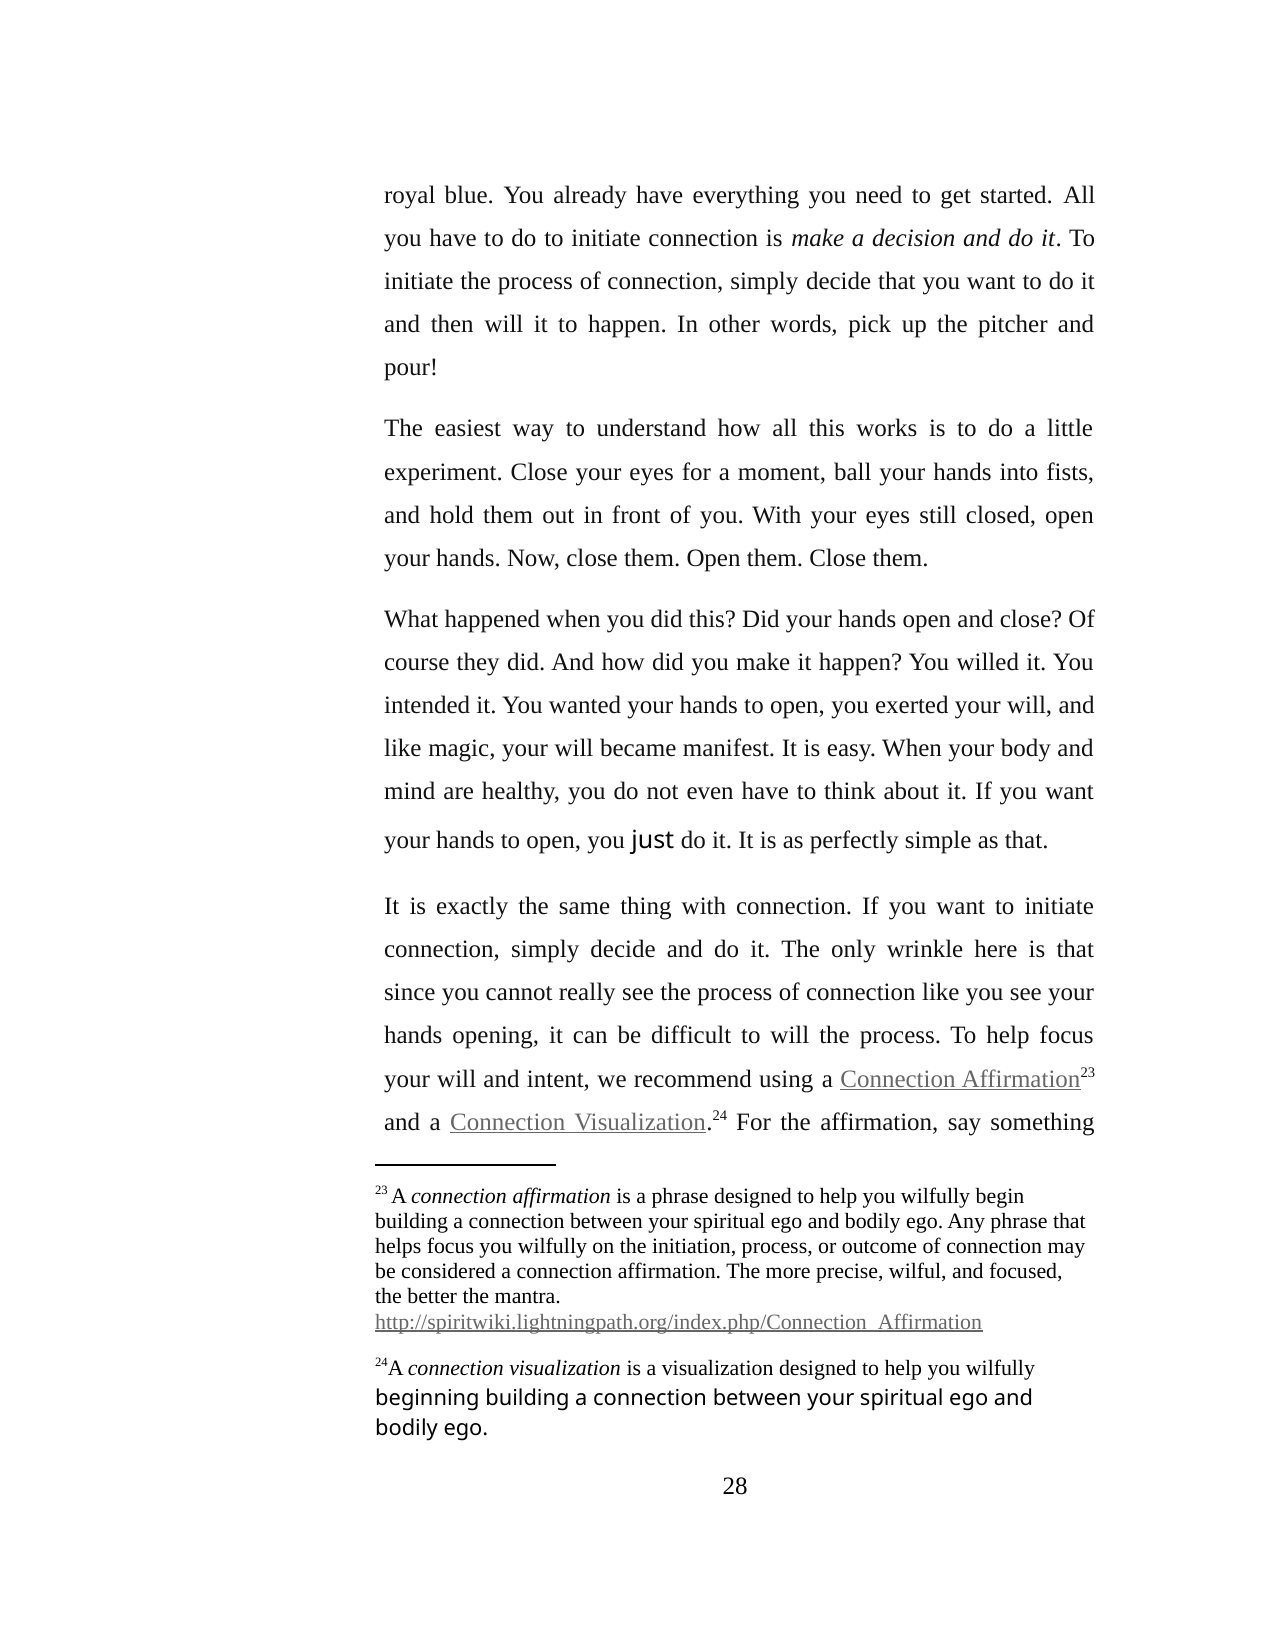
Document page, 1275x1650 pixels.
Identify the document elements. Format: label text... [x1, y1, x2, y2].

text A connection affirmation is a phrase designed to help you wilfully begin building a connection between your spiritual ego and bodily ego. Any phrase that helps focus you wilfully on the initiation, process, or outcome of connection may be considered a connection affirmation. The more precise, wilful, and focused, the better the mantra. http://spiritwiki.lightningpath.org/index.php/Connection_Affirmation [375, 1183, 1095, 1334]
text A connection visualization is a visualization designed to help you wilfully beginning building a connection between your spiritual ego and bodily ego. [375, 1352, 1095, 1441]
text It is exactly the same thing with connection. If you want to initiate connection, simply decide and do it. The only wrinkle here is that since you cannot really see the process of connection like you see your hands opening, it can be difficult to will the process. To help focus your will and intent, we recommend using a Connection Affirmation and a Connection Visualization. For the affirmation, say something [384, 891, 1095, 1136]
text royal blue. You already have everything you need to get started. All you have to do to initiate connection is make a decision and do it. To initiate the process of connection, simply decide that you want to do it and then will it to happen. In other words, pick up the pitcher and pour! [384, 180, 1095, 381]
text What happened when you did this? Did your hands open and close? Of course they did. And how did you make it happen? You willed it. You intended it. You wanted your hands to open, you exerted your will, and like magic, your will became manifest. It is easy. When your body and mind are healthy, you do not even have to think about it. If you want your hands to open, you just do it. It is as perfectly simple as that. [384, 604, 1095, 856]
text The easiest way to understand how all this works is to do a little experiment. Close your eyes for a moment, ball your hands into fists, and hold them out in front of you. With your eyes still closed, open your hands. Now, close them. Open them. Close them. [384, 413, 1095, 572]
